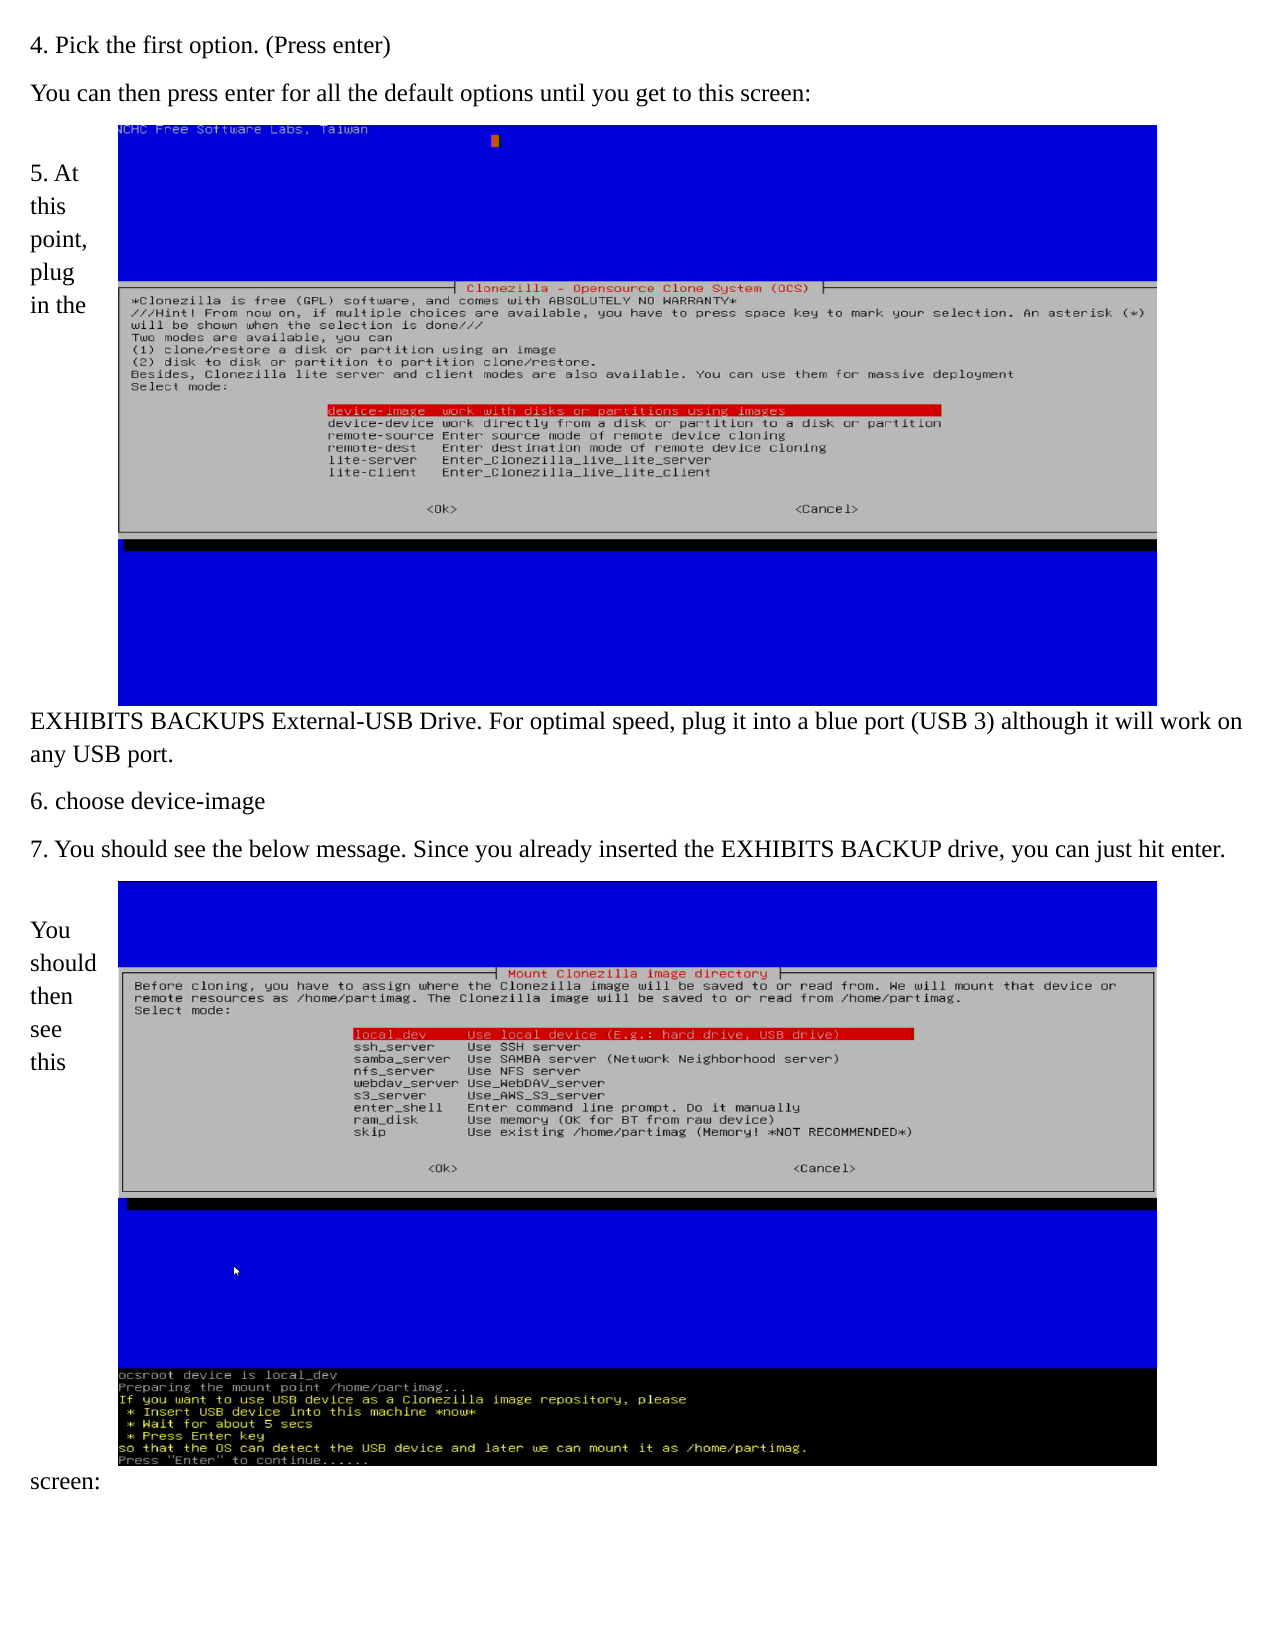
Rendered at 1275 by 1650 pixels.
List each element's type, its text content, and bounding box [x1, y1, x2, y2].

text You should then see this screen: [30, 882, 1245, 1495]
picture [118, 881, 1157, 1466]
text 5. At this point, plug in the EXHIBITS BACKUPS External-USB Drive. For optimal speed, plug it into a blue port (USB 3) although it will work on any USB port. [30, 125, 1245, 768]
text You can then press enter for all the default options until you get to this screen: [30, 78, 1245, 106]
text 7. You should see the below message. Since you already inserted the EXHIBITS BACKUP drive, you can just hit enter. [30, 834, 1245, 863]
picture [118, 125, 1157, 706]
text 6. choose device-image [30, 786, 1245, 815]
text 4. Pick the first option. (Press enter) [30, 30, 1245, 59]
